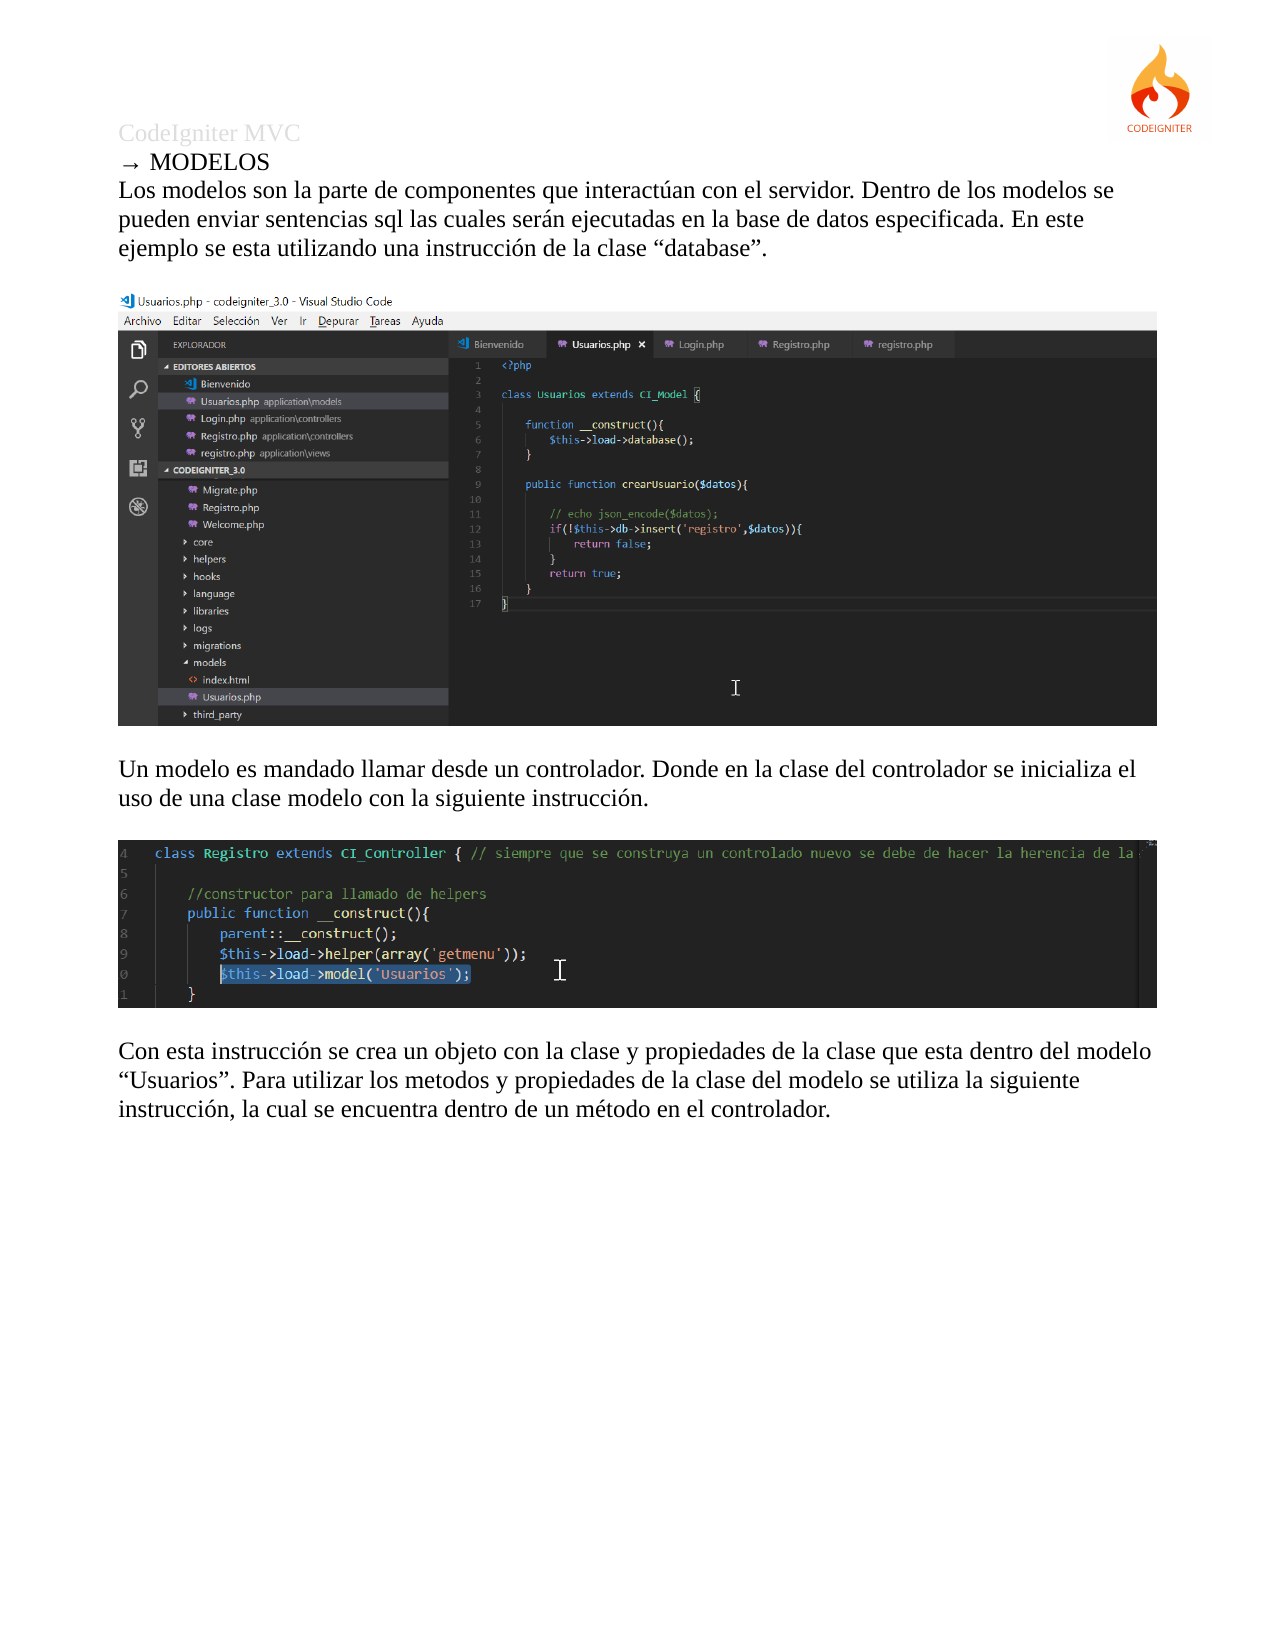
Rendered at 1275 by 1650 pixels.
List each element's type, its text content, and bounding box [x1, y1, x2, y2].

text → MODELOS [118, 147, 1157, 176]
text Un modelo es mandado llamar desde un controlador. Donde en la clase del controlador se inicializa el uso de una clase modelo con la siguiente instrucción. [118, 754, 1157, 811]
text Con esta instrucción se crea un objeto con la clase y propiedades de la clase que esta dentro del modelo “Usuarios”. Para utilizar los metodos y propiedades de la clase del modelo se utiliza la siguiente instrucción, la cual se encuentra dentro de un método en el controlador. [118, 1036, 1157, 1122]
picture [118, 840, 1157, 1008]
picture [1107, 36, 1213, 142]
text Los modelos son la parte de componentes que interactúan con el servidor. Dentro de los modelos se pueden enviar sentencias sql las cuales serán ejecutadas en la base de datos especificada. En este ejemplo se esta utilizando una instrucción de la clase “database”. [118, 176, 1157, 262]
picture [118, 290, 1157, 726]
